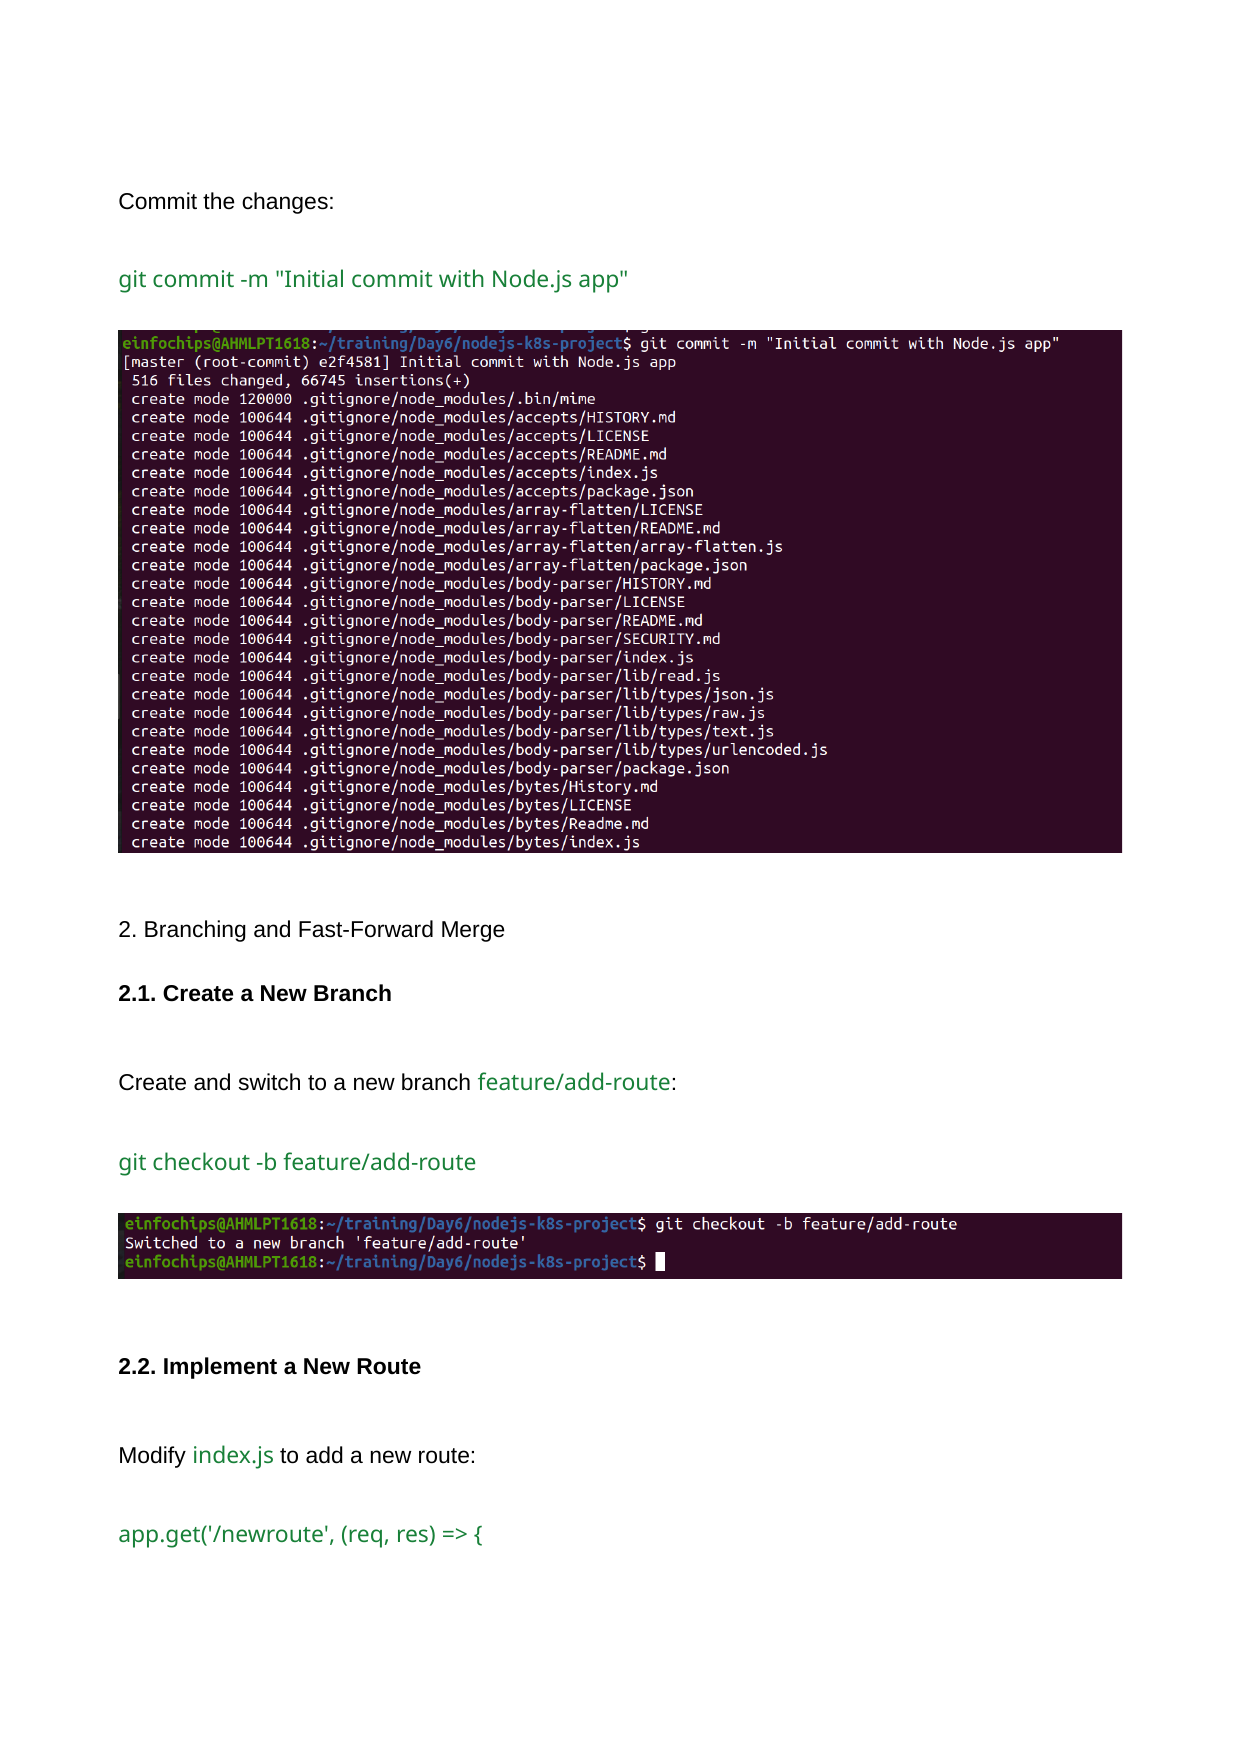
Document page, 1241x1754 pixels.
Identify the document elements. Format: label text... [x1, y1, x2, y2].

text Create and switch to a new branch feature/add-route: git checkout -b feature/add-route [118, 1066, 1122, 1177]
text Modify index.js to add a new route: app.get('/newroute', (req, res) => { [118, 1439, 1122, 1550]
text 2.2. Implement a New Route [118, 1353, 1122, 1379]
picture [118, 330, 1123, 853]
text Commit the changes: git commit -m "Initial commit with Node.js app" [118, 188, 1122, 294]
subtitle 2. Branching and Fast-Forward Merge [118, 916, 1122, 942]
picture [118, 1213, 1123, 1279]
text 2.1. Create a New Branch [118, 980, 1122, 1006]
